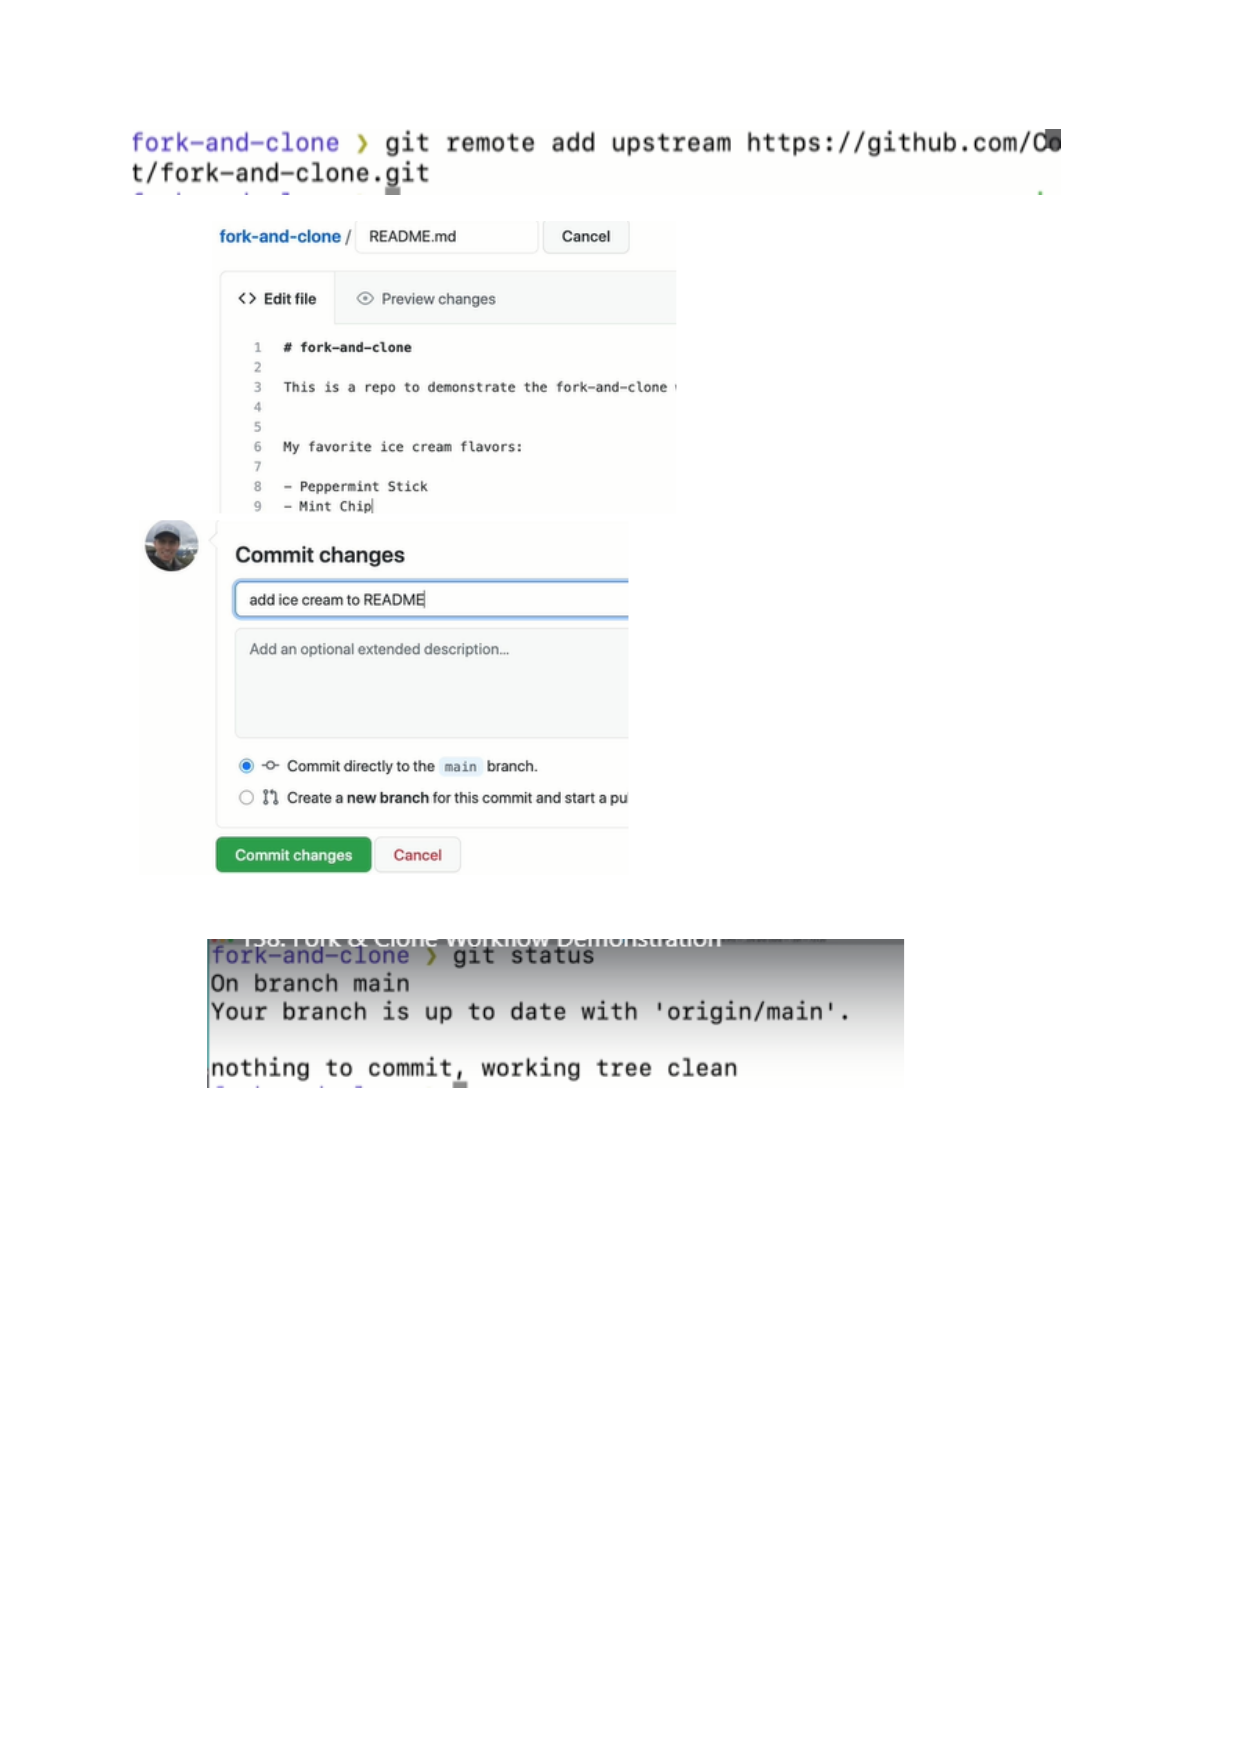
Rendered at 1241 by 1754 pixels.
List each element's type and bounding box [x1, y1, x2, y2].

picture [138, 221, 677, 875]
picture [207, 939, 905, 1088]
picture [132, 129, 1061, 195]
